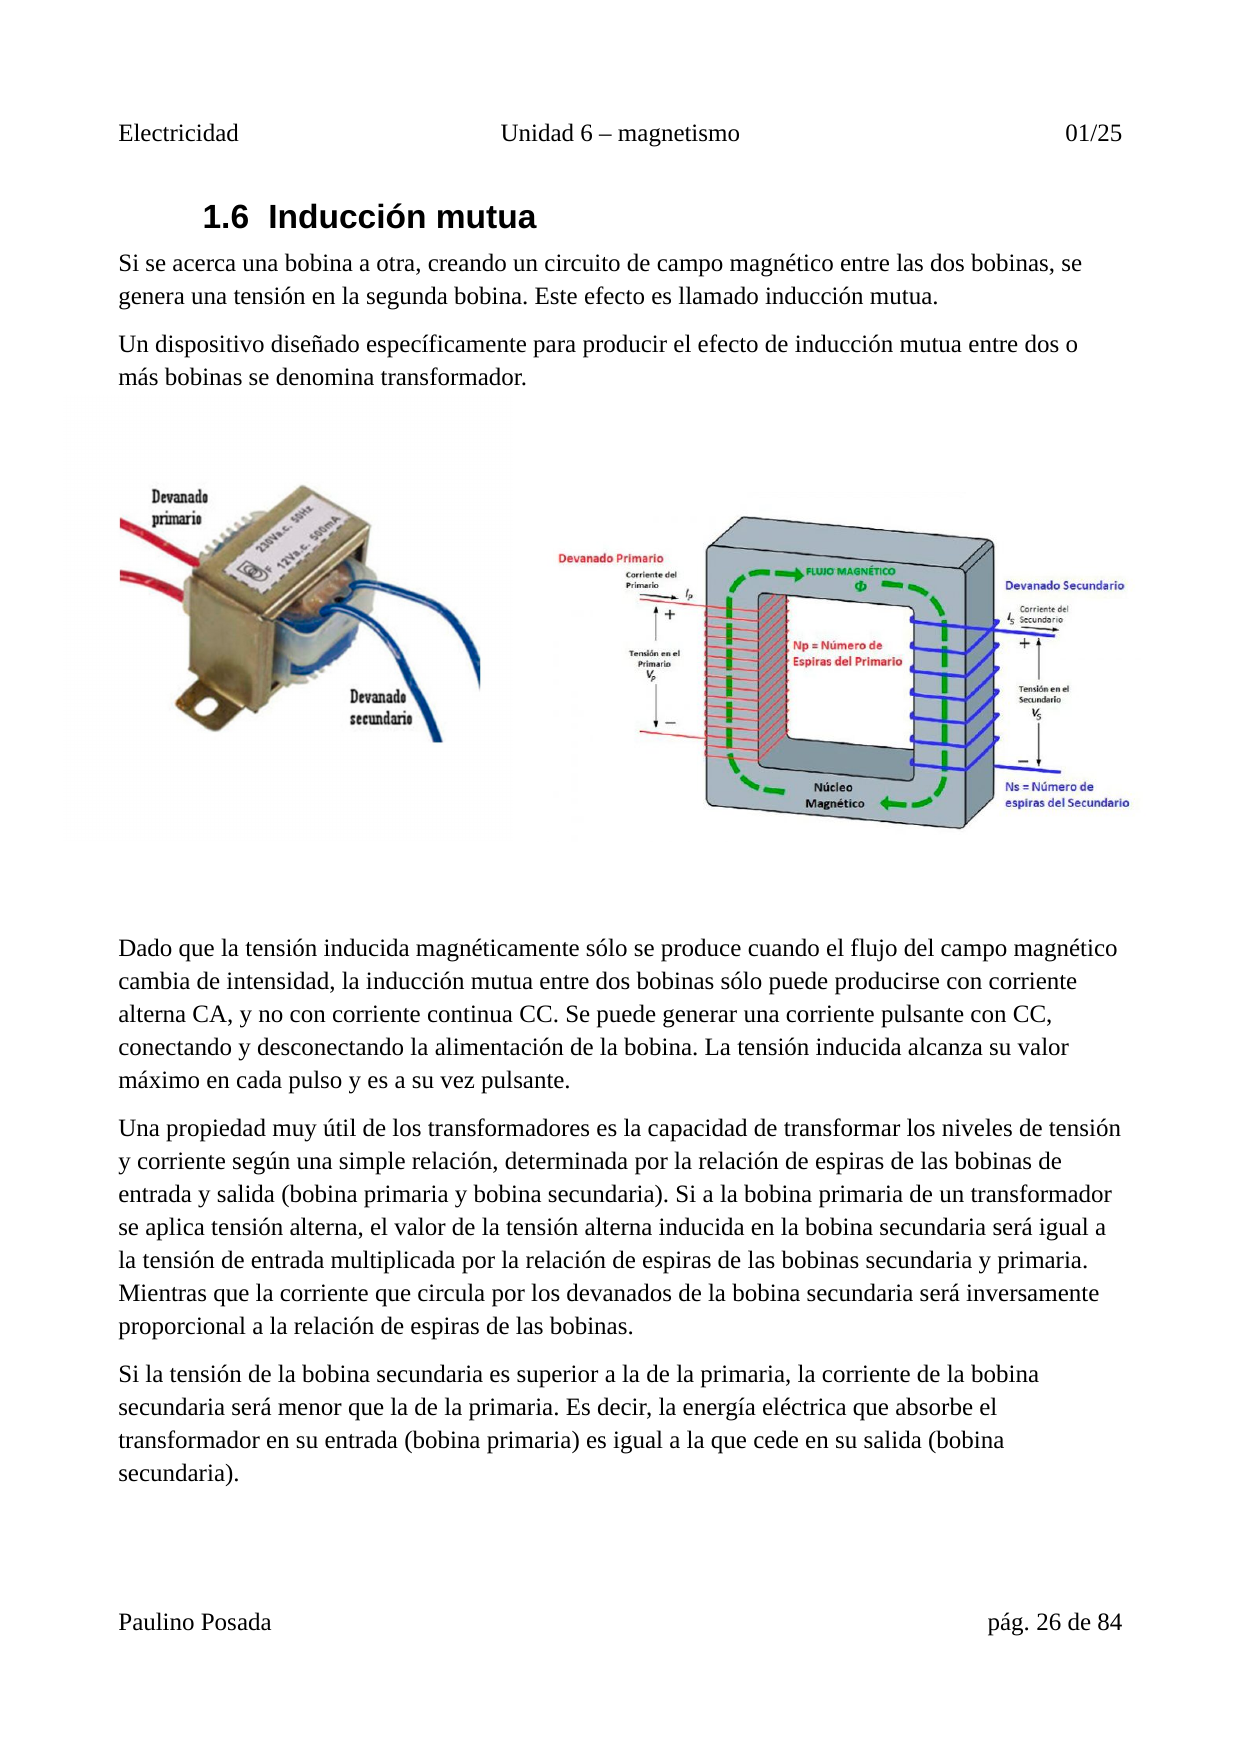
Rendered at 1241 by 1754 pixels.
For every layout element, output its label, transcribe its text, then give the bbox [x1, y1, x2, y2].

picture [546, 492, 1147, 842]
text Una propiedad muy útil de los transformadores es la capacidad de transformar los niveles de tensión y corriente según una simple relación, determinada por la relación de espiras de las bobinas de entrada y salida (bobina primaria y bobina secundaria). Si a la bobina primaria de un transformador se aplica tensión alterna, el valor de la tensión alterna inducida en la bobina secundaria será igual a la tensión de entrada multiplicada por la relación de espiras de las bobinas secundaria y primaria. Mientras que la corriente que circula por los devanados de la bobina secundaria será inversamente proporcional a la relación de espiras de las bobinas. [118, 1113, 1122, 1340]
text Si la tensión de la bobina secundaria es superior a la de la primaria, la corriente de la bobina secundaria será menor que la de la primaria. Es decir, la energía eléctrica que absorbe el transformador en su entrada (bobina primaria) es igual a la que cede en su salida (bobina secundaria). [118, 1359, 1122, 1486]
text Dado que la tensión inducida magnéticamente sólo se produce cuando el flujo del campo magnético cambia de intensidad, la inducción mutua entre dos bobinas sólo puede producirse con corriente alterna CA, y no con corriente continua CC. Se puede generar una corriente pulsante con CC, conectando y desconectando la alimentación de la bobina. La tensión inducida alcanza su valor máximo en cada pulso y es a su vez pulsante. [118, 933, 1122, 1094]
text Un dispositivo diseñado específicamente para producir el efecto de inducción mutua entre dos o más bobinas se denomina transformador. [118, 329, 1122, 391]
subtitle Inducción mutua [193, 197, 1122, 236]
text Si se acerca una bobina a otra, creando un circuito de campo magnético entre las dos bobinas, se genera una tensión en la segunda bobina. Este efecto es llamado inducción mutua. [118, 248, 1122, 310]
picture [63, 395, 514, 841]
